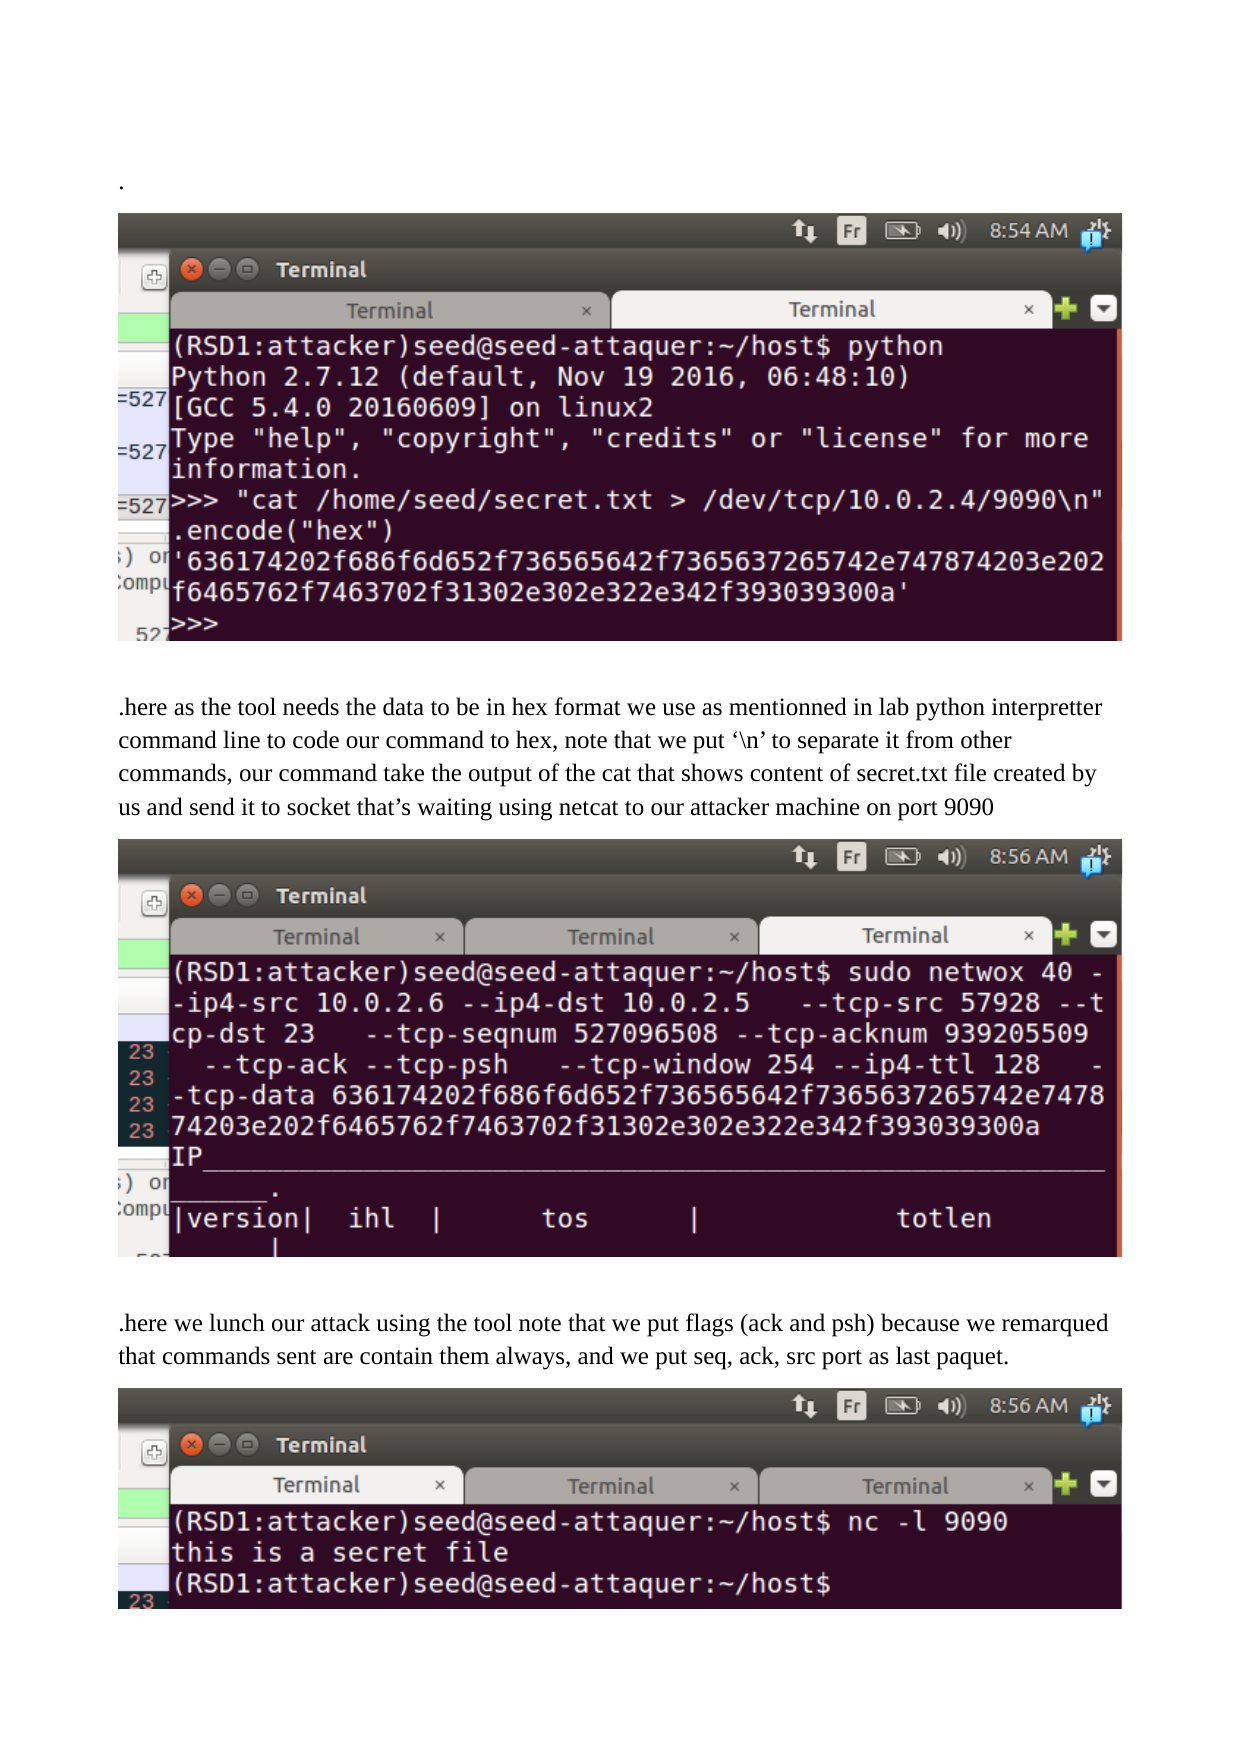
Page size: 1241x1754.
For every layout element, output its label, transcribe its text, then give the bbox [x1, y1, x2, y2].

picture [118, 213, 1123, 641]
text .here we lunch our attack using the tool note that we put flags (ack and psh) because we remarqued that commands sent are contain them always, and we put seq, ack, src port as last paquet. [118, 1308, 1122, 1370]
text .here as the tool needs the data to be in hex format we use as mentionned in lab python interpretter command line to code our command to hex, note that we put ‘\n’ to separate it from other commands, our command take the output of the cat that shows content of secret.txt file created by us and send it to socket that’s waiting using netcat to our attacker machine on port 9090 [118, 692, 1122, 820]
picture [118, 1388, 1123, 1609]
picture [118, 839, 1123, 1257]
text . [118, 166, 1122, 194]
